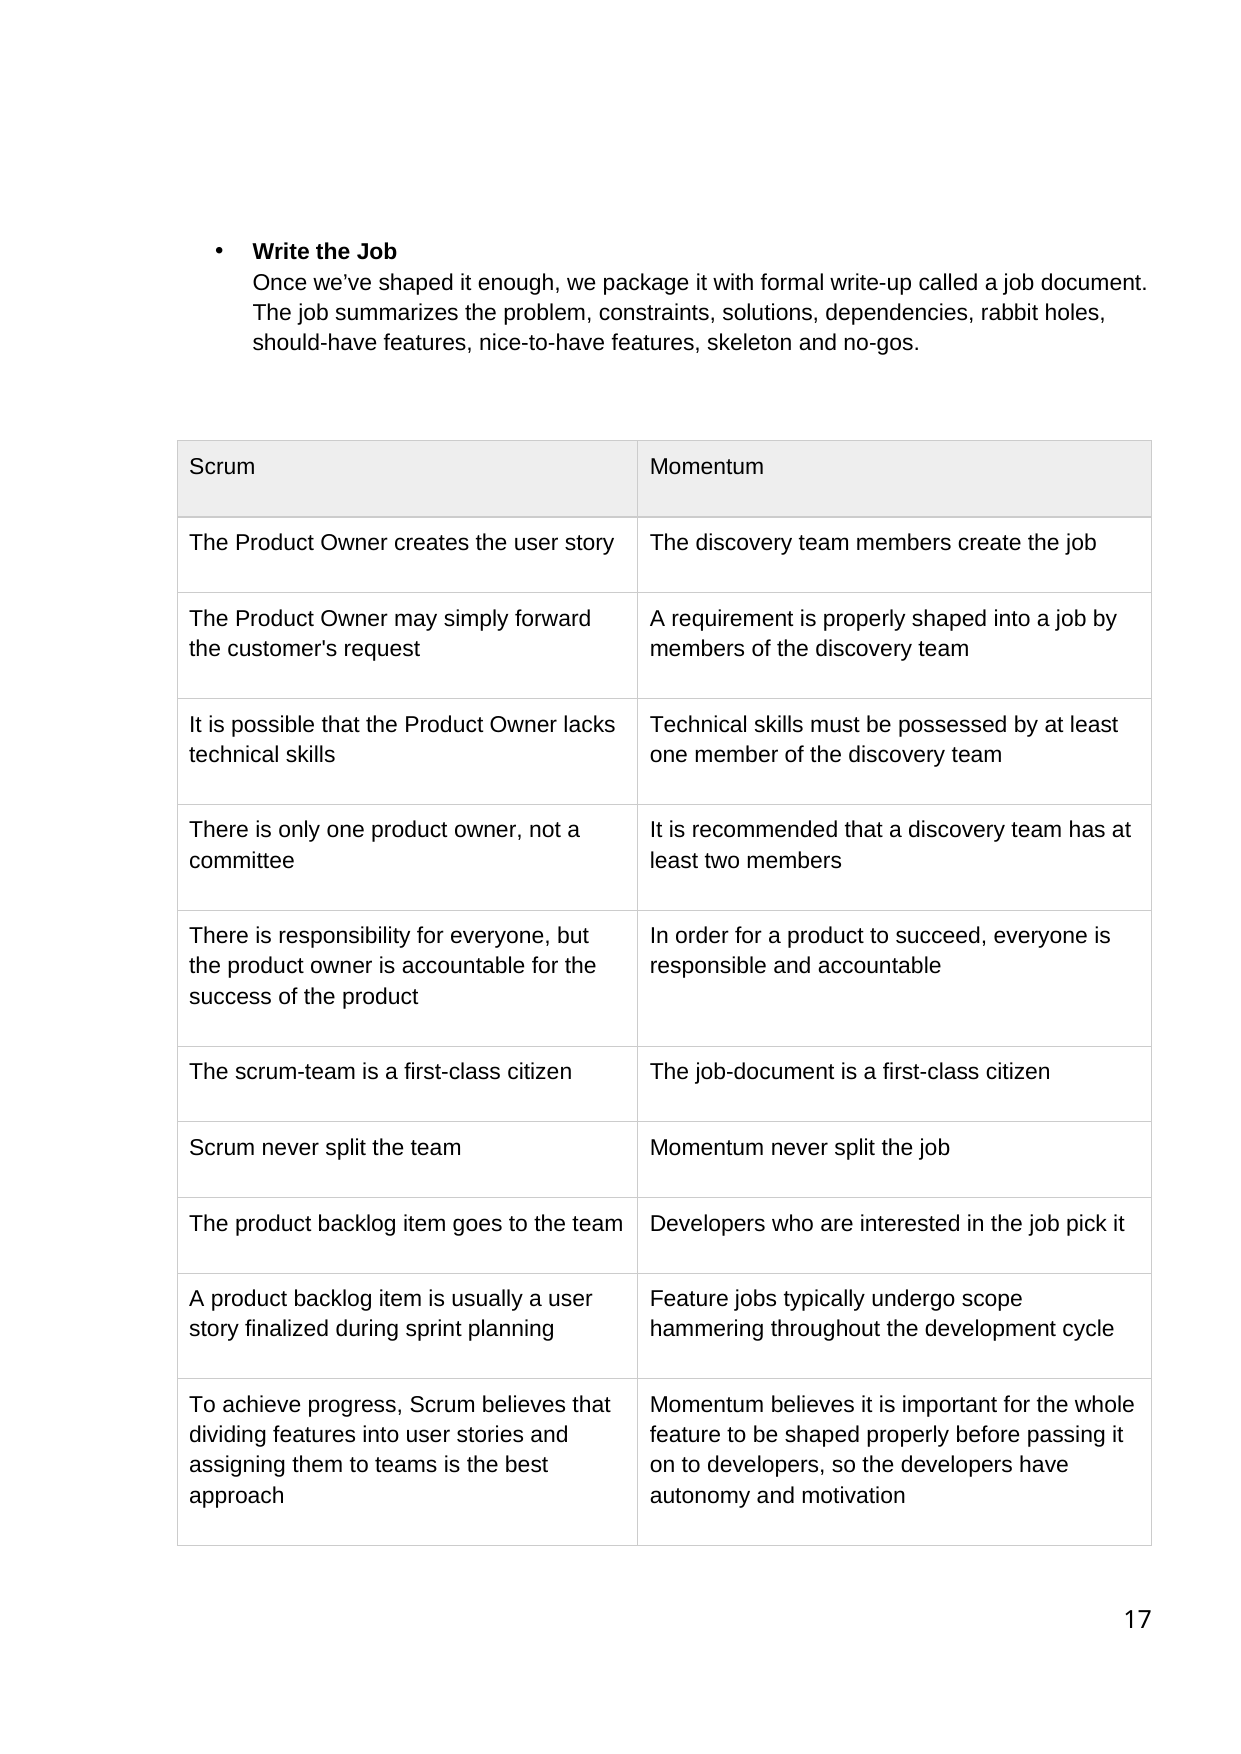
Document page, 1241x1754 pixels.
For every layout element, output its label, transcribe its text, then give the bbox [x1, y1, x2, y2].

table_cell The Product Owner may simply forward the customer's request [178, 593, 637, 698]
table_cell There is only one product owner, not a committee [178, 805, 637, 909]
table_header Scrum [178, 441, 637, 516]
table_cell The scrum-team is a first-class citizen [178, 1047, 637, 1121]
table_cell In order for a product to succeed, everyone is responsible and accountable [638, 911, 1151, 1046]
table_cell The Product Owner creates the user story [178, 518, 637, 592]
table_cell It is possible that the Product Owner lacks technical skills [178, 699, 637, 804]
table_cell Technical skills must be possessed by at least one member of the discovery team [638, 699, 1151, 804]
table_cell The job-document is a first-class citizen [638, 1047, 1151, 1121]
list Write the Job Once we’ve shaped it enough, we package it with formal write-up called a job document. The job summarizes the problem, constraints, solutions, dependencies, rabbit holes, should-have features, nice-to-have features, skeleton and no-gos. [215, 238, 1152, 356]
table_cell It is recommended that a discovery team has at least two members [638, 805, 1151, 909]
table_cell A product backlog item is usually a user story finalized during sprint planning [178, 1274, 637, 1378]
table_cell Feature jobs typically undergo scope hammering throughout the development cycle [638, 1274, 1151, 1378]
table_header Momentum [638, 441, 1151, 516]
table_cell To achieve progress, Scrum believes that dividing features into user stories and assigning them to teams is the best approach [178, 1379, 637, 1544]
table_cell Momentum never split the job [638, 1122, 1151, 1197]
table_cell The product backlog item goes to the team [178, 1198, 637, 1272]
table_cell Scrum never split the team [178, 1122, 637, 1197]
table_cell Developers who are interested in the job pick it [638, 1198, 1151, 1272]
table_cell There is responsibility for everyone, but the product owner is accountable for the success of the product [178, 911, 637, 1046]
table_cell Momentum believes it is important for the whole feature to be shaped properly before passing it on to developers, so the developers have autonomy and motivation [638, 1379, 1151, 1544]
table_cell A requirement is properly shaped into a job by members of the discovery team [638, 593, 1151, 698]
table_cell The discovery team members create the job [638, 518, 1151, 592]
